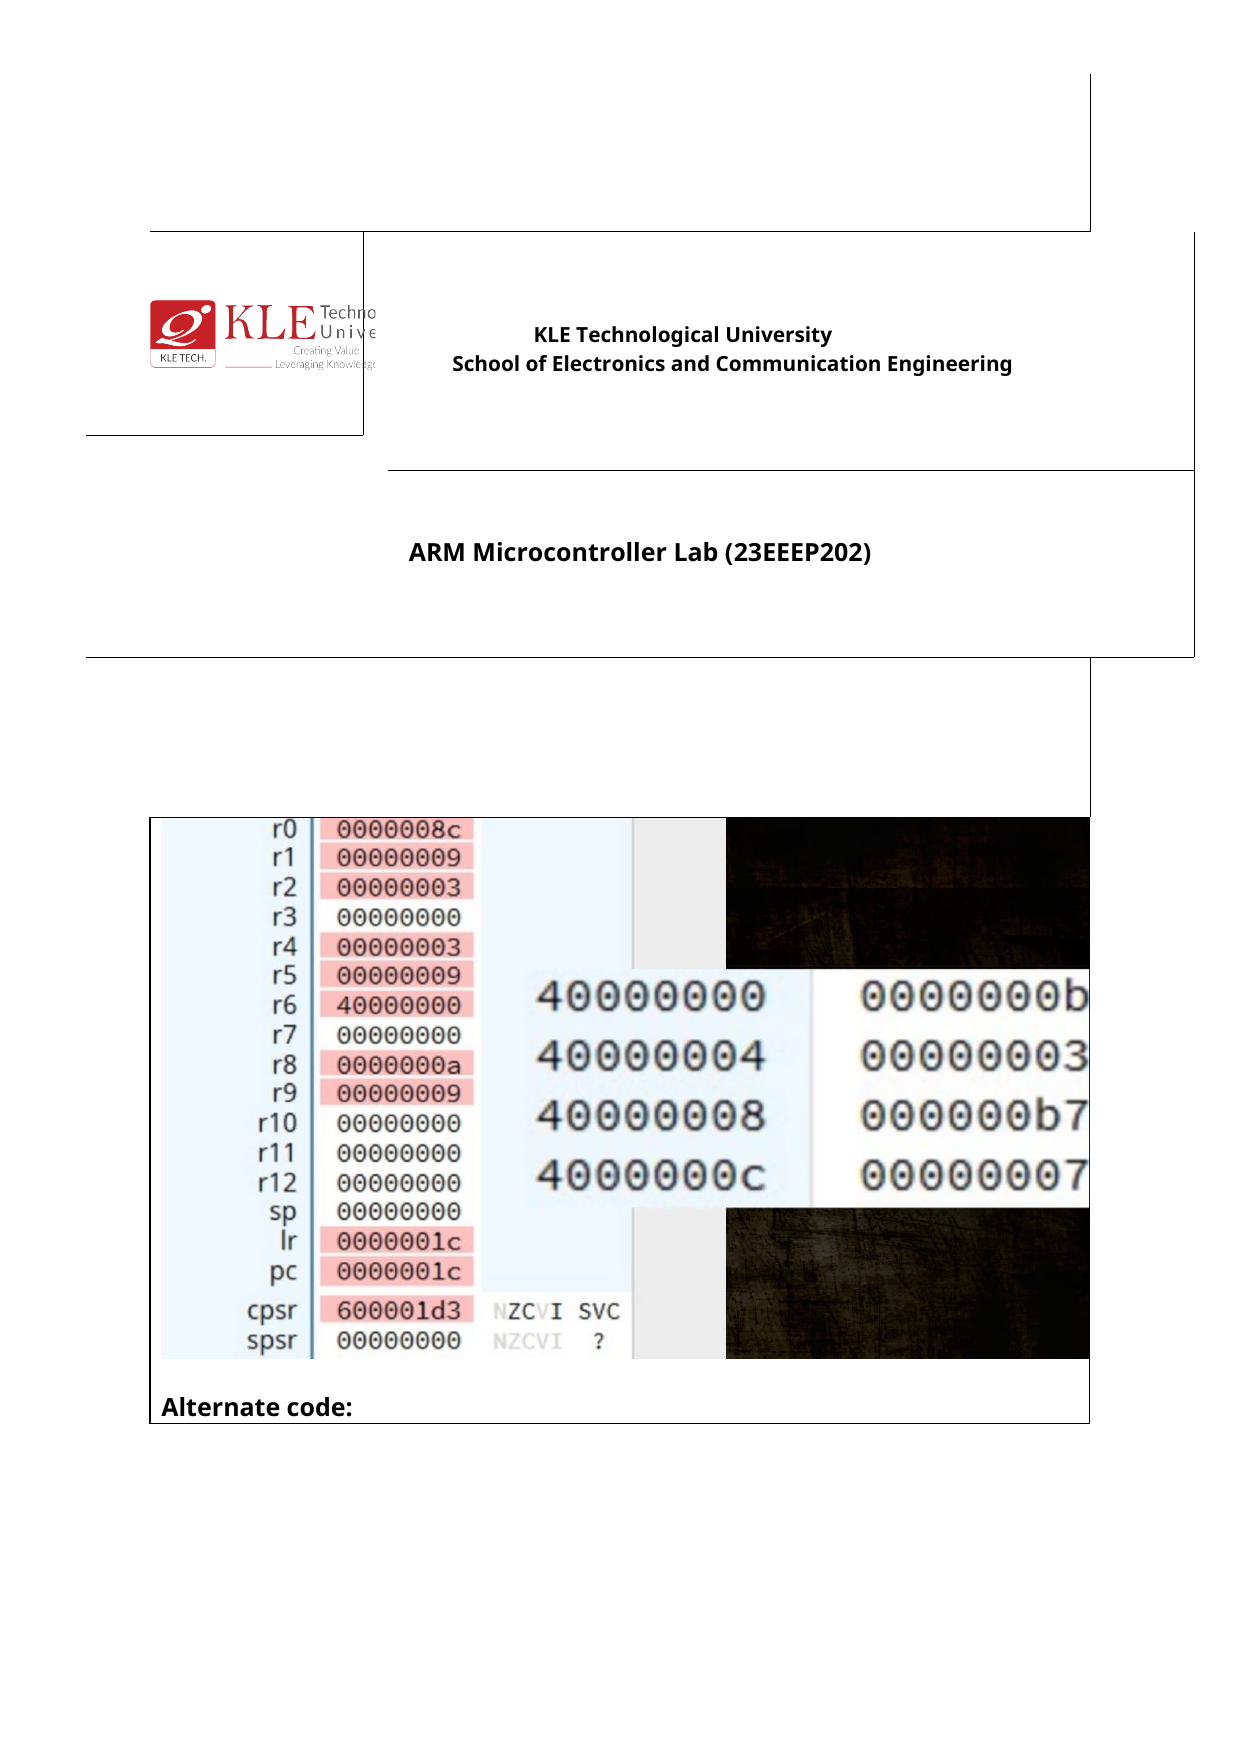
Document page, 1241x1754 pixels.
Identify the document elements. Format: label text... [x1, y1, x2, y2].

table_cell Alternate code: [151, 818, 1089, 1423]
